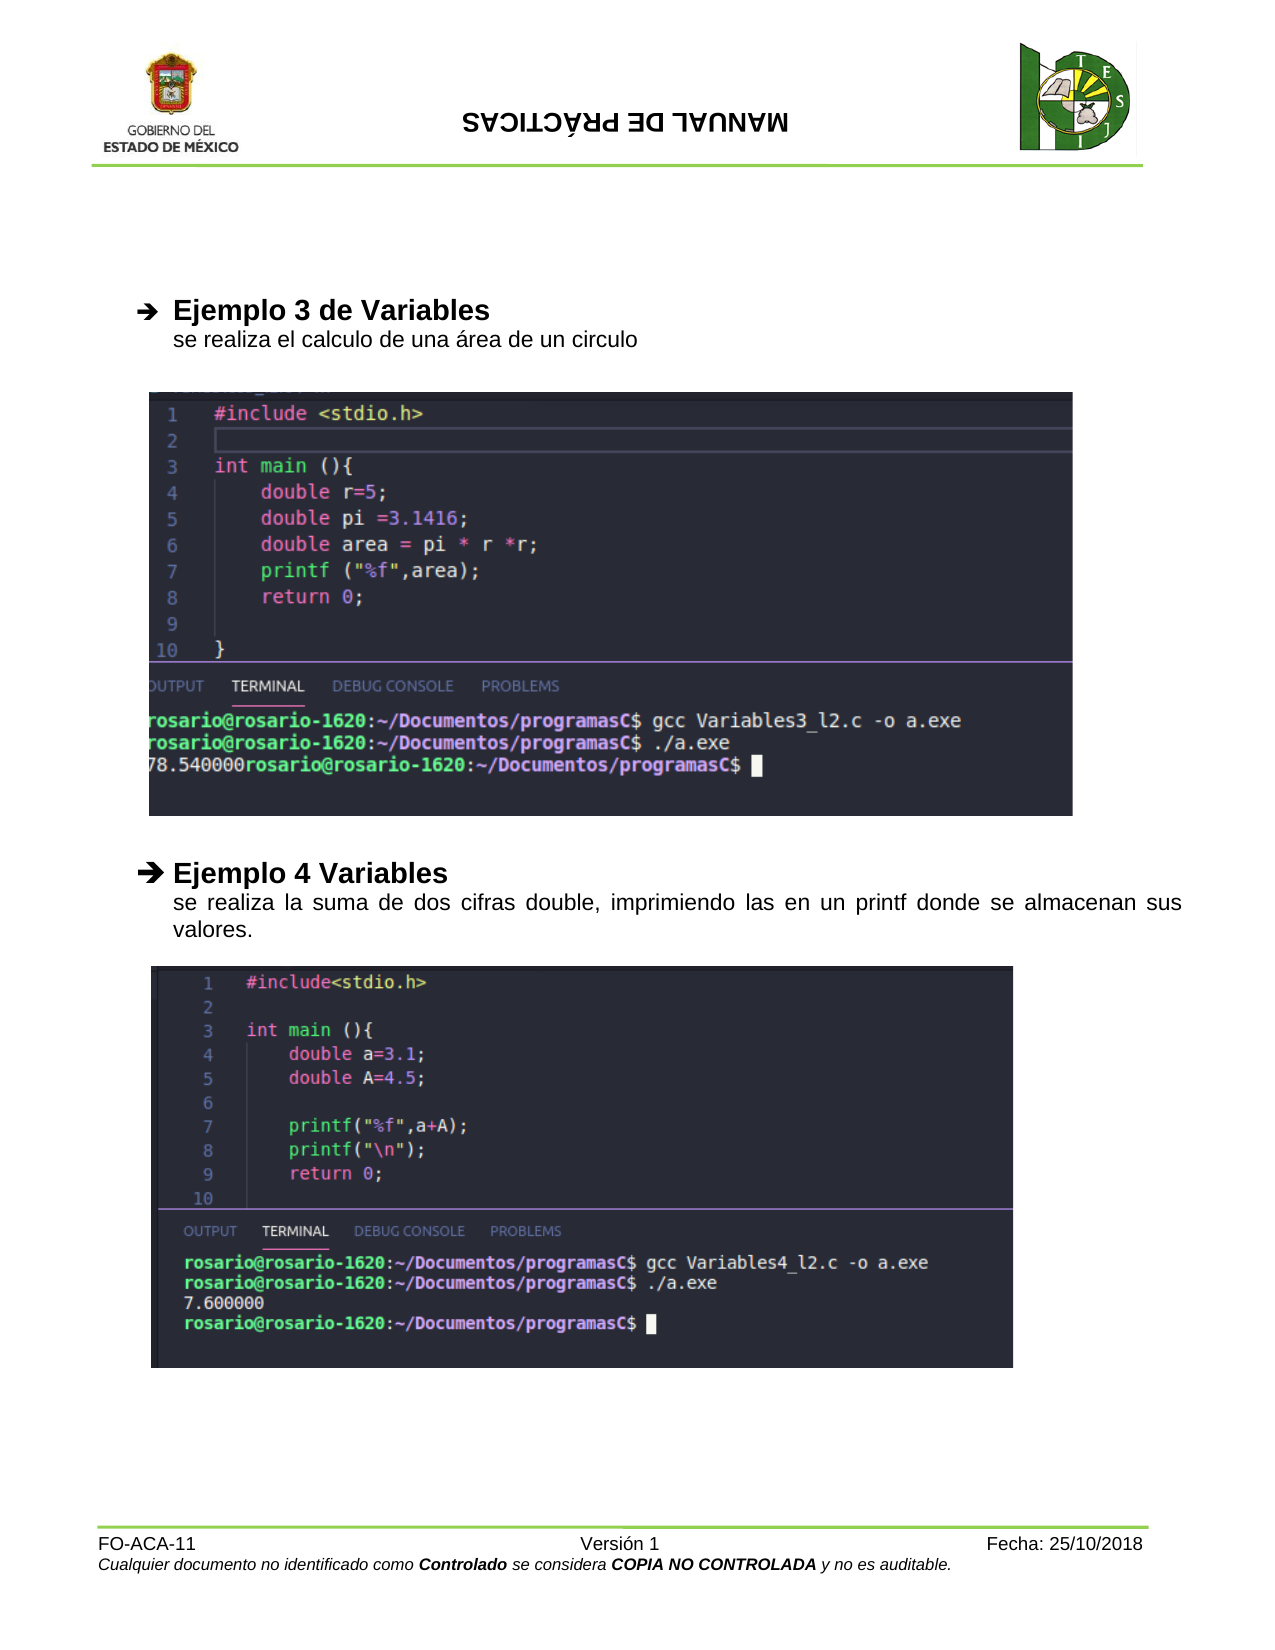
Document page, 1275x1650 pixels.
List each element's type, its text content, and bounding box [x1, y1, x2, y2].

list Ejemplo 4 Variables [135, 856, 1183, 889]
list se realiza la suma de dos cifras double, imprimiendo las en un printf donde se almacenan sus valores. [135, 889, 1183, 942]
picture [95, 42, 241, 161]
picture [149, 392, 1073, 816]
list Ejemplo 3 de Variables [135, 293, 1183, 326]
list se realiza el calculo de una área de un circulo [135, 326, 1183, 352]
picture [151, 966, 1014, 1368]
picture [1018, 41, 1137, 157]
